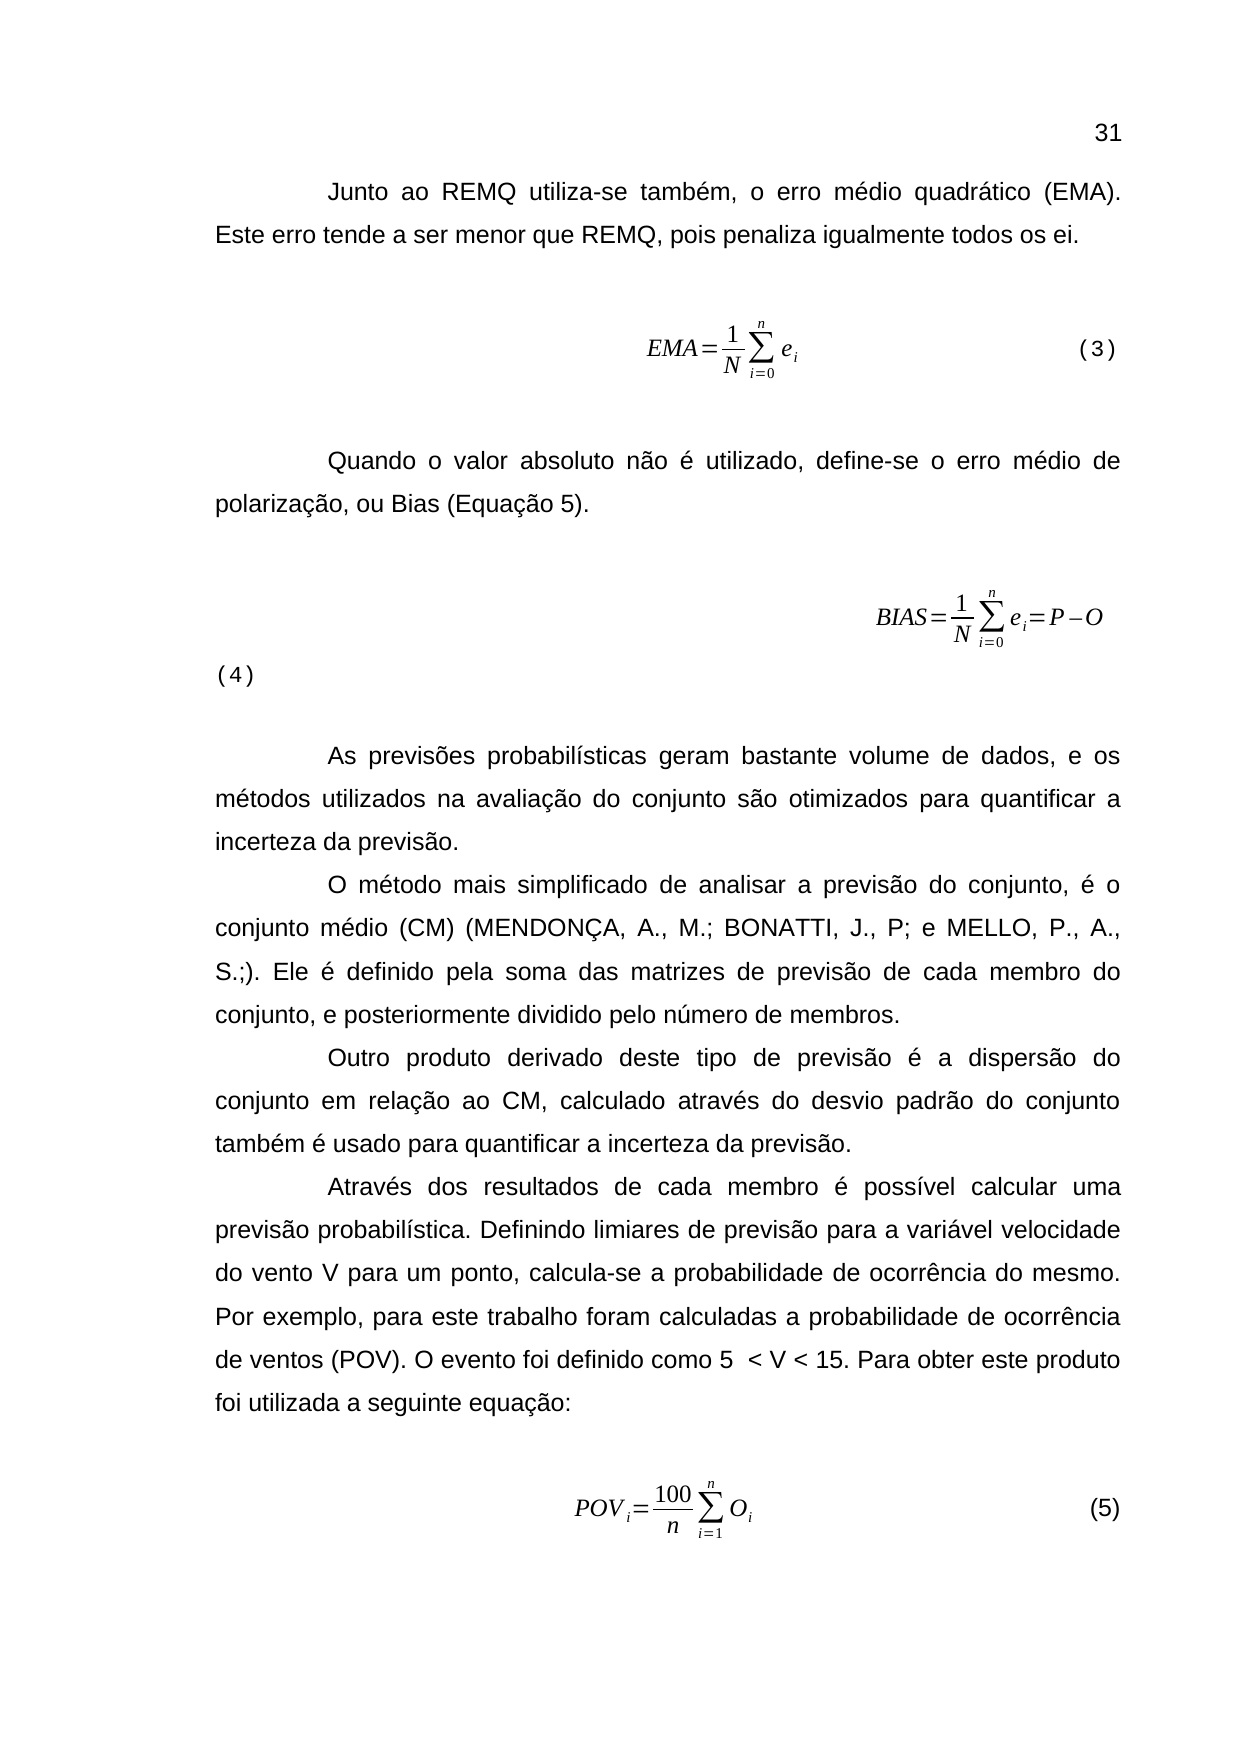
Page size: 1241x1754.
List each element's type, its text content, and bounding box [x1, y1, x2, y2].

text Através dos resultados de cada membro é possível calcular uma previsão probabilística. Definindo limiares de previsão para a variável velocidade do vento V para um ponto, calcula-se a probabilidade de ocorrência do mesmo. Por exemplo, para este trabalho foram calculadas a probabilidade de ocorrência de ventos (POV). O evento foi definido como 5 < V < 15. Para obter este produto foi utilizada a seguinte equação: [215, 1172, 1122, 1417]
text Outro produto derivado deste tipo de previsão é a dispersão do conjunto em relação ao CM, calculado através do desvio padrão do conjunto também é usado para quantificar a incerteza da previsão. [215, 1043, 1122, 1158]
text (3) [215, 314, 1122, 382]
text (4) [215, 583, 1122, 689]
text Quando o valor absoluto não é utilizado, define-se o erro médio de polarização, ou Bias (Equação 5). [215, 446, 1122, 518]
text As previsões probabilísticas geram bastante volume de dados, e os métodos utilizados na avaliação do conjunto são otimizados para quantificar a incerteza da previsão. [215, 741, 1122, 856]
text Junto ao REMQ utiliza-se também, o erro médio quadrático (EMA). Este erro tende a ser menor que REMQ, pois penaliza igualmente todos os ei. [215, 177, 1122, 249]
text O método mais simplificado de analisar a previsão do conjunto, é o conjunto médio (CM) (MENDONÇA, A., M.; BONATTI, J., P; e MELLO, P., A., S.;). Ele é definido pela soma das matrizes de previsão de cada membro do conjunto, e posteriormente dividido pelo número de membros. [215, 870, 1122, 1028]
text (5) [215, 1474, 1122, 1541]
